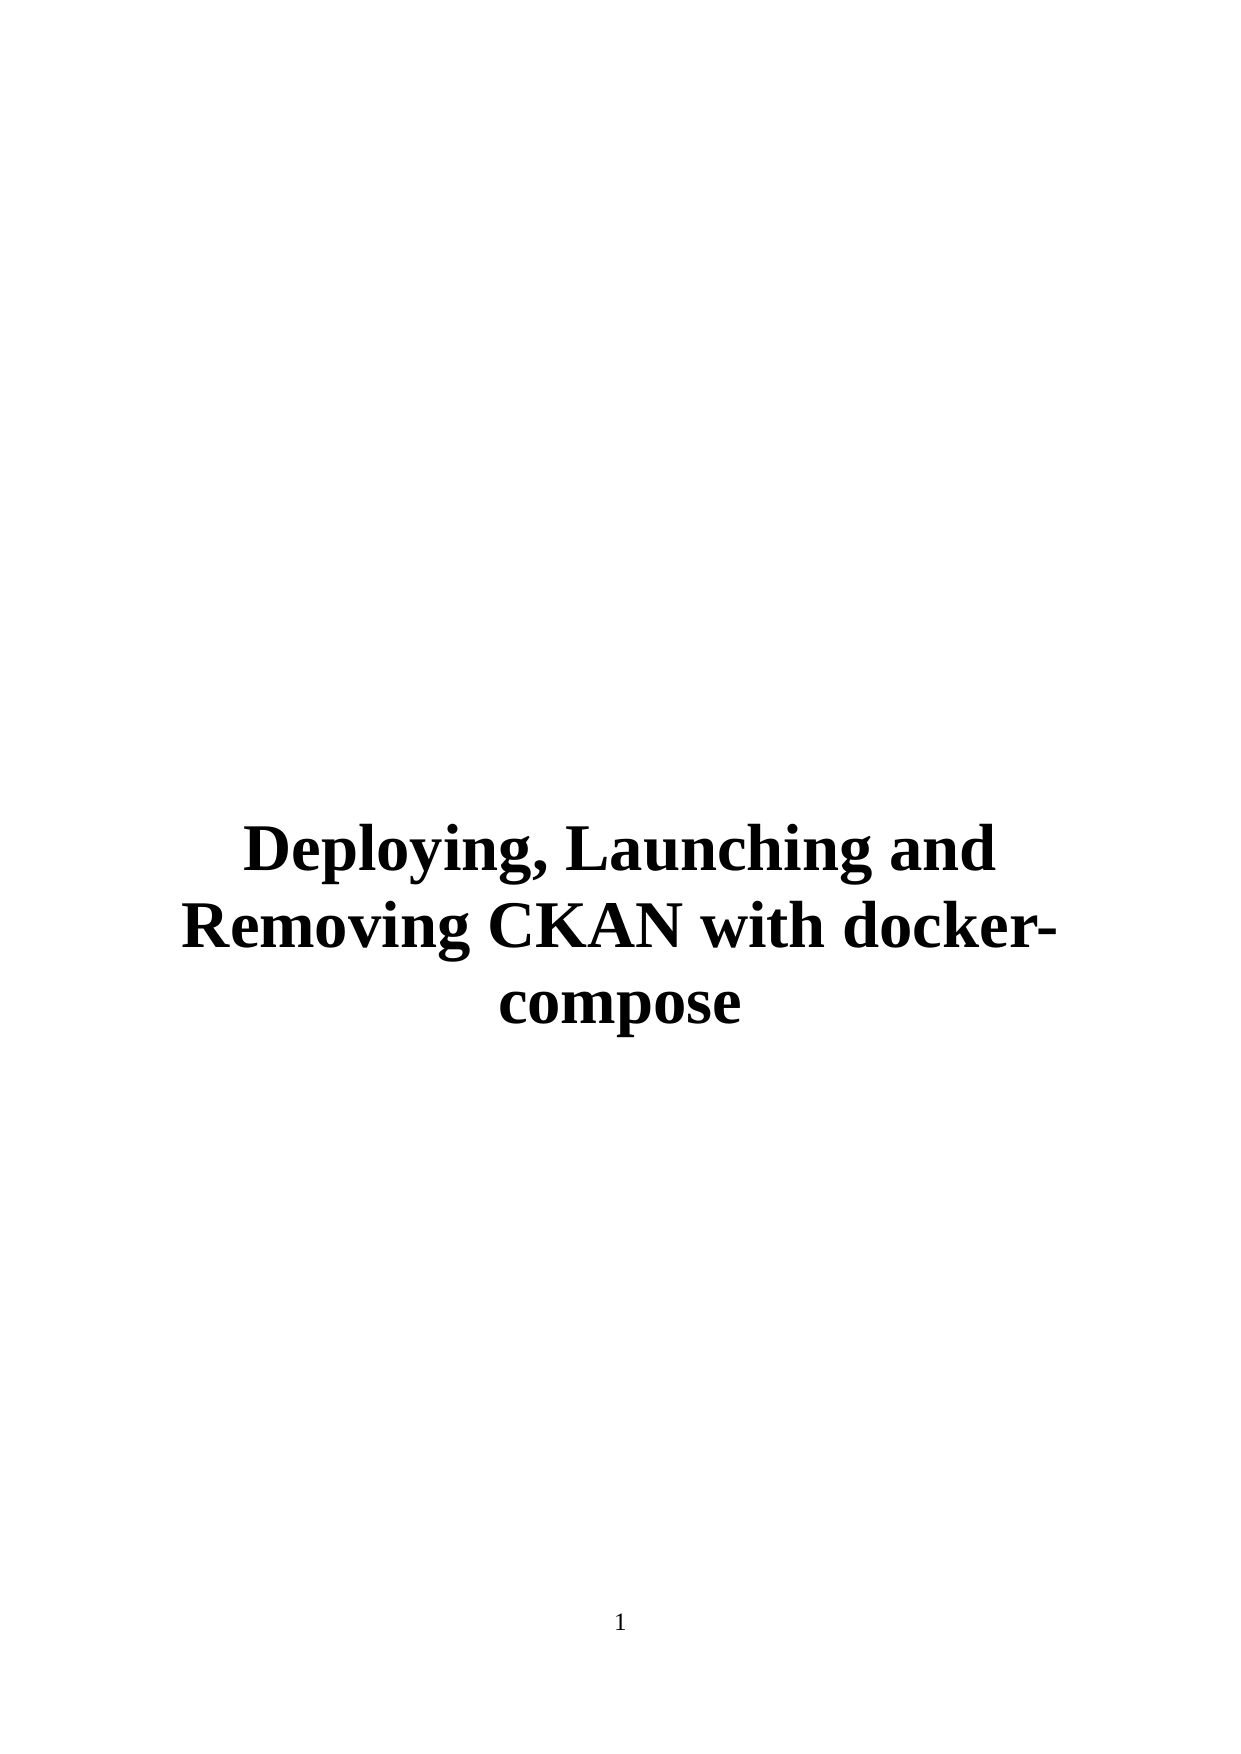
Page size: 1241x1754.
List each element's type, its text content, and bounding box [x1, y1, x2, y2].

title Deploying, Launching and Removing CKAN with docker-compose [118, 808, 1122, 1038]
